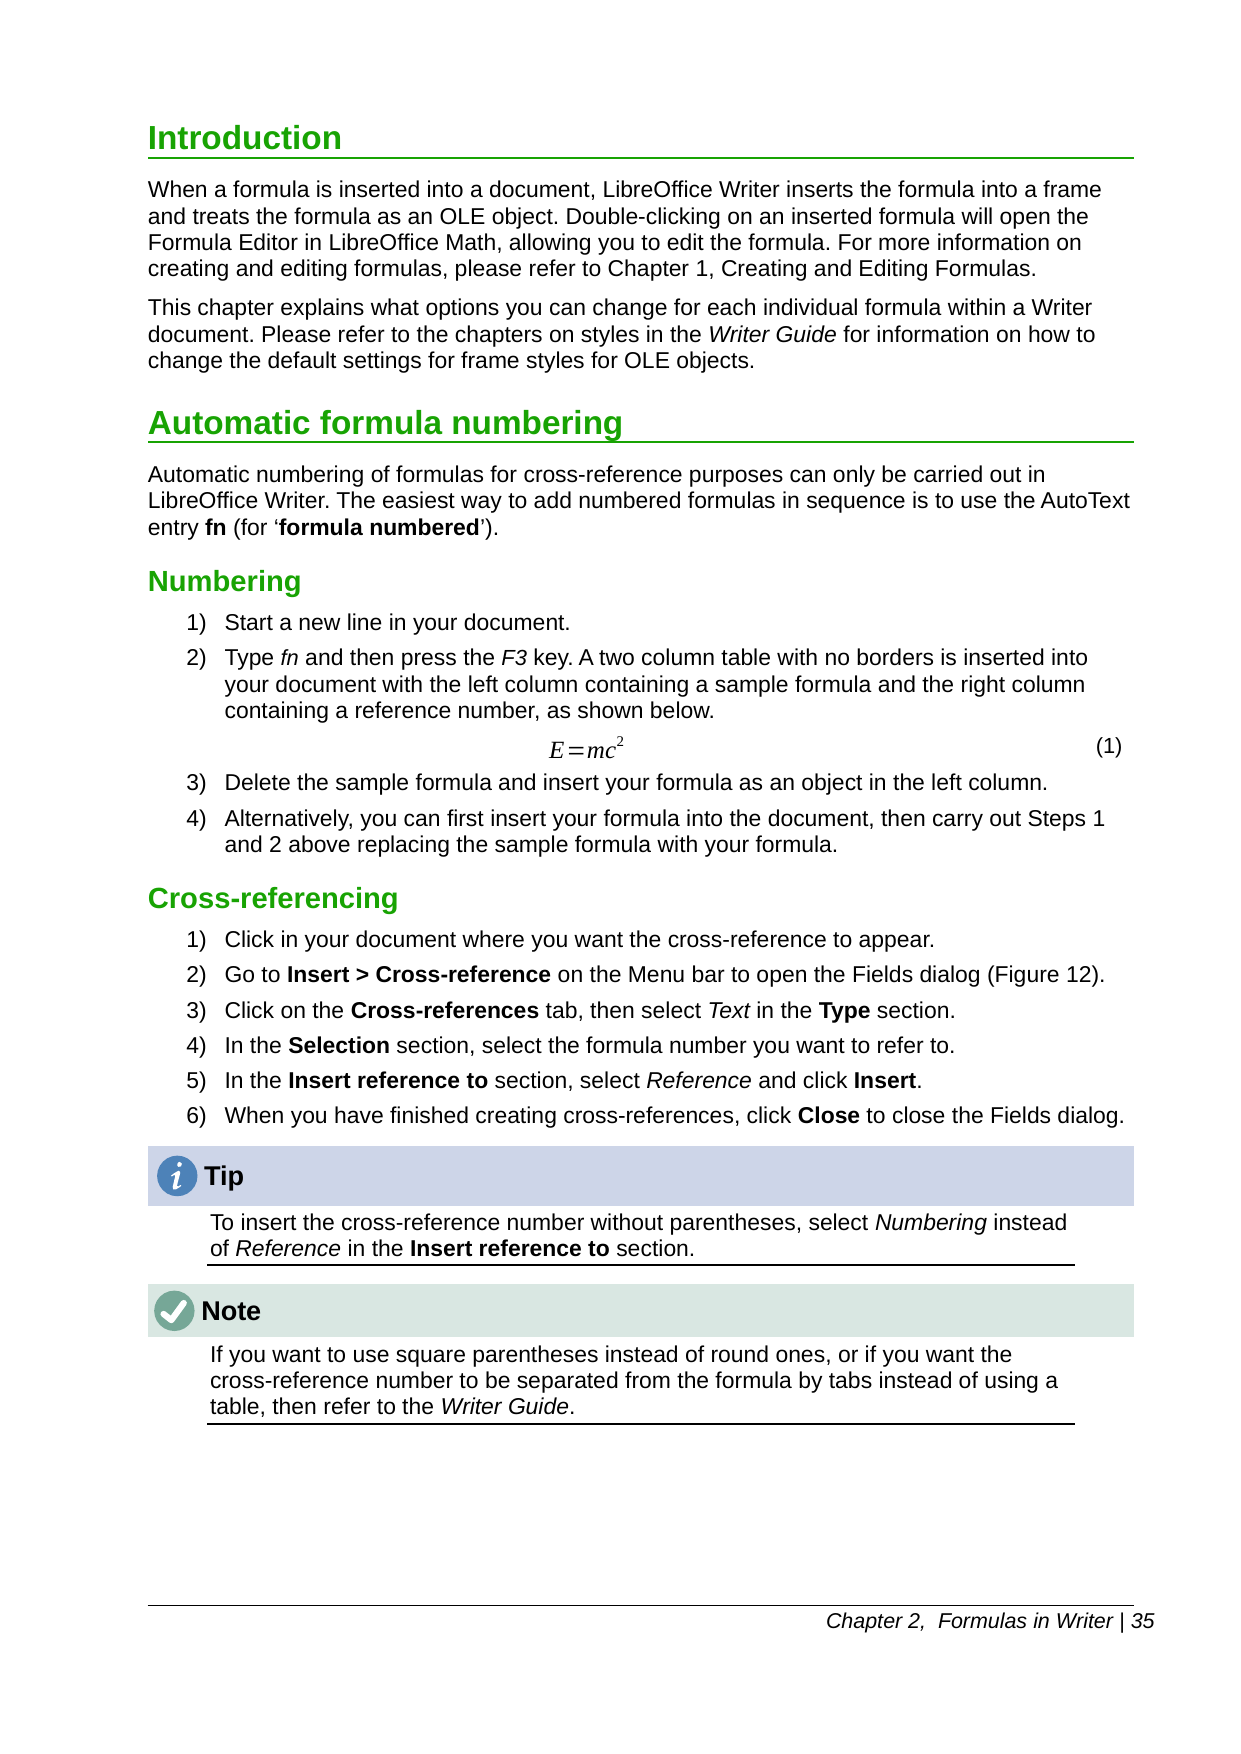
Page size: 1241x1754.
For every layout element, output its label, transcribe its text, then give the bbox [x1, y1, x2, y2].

text If you want to use square parentheses instead of round ones, or if you want the cross-reference number to be separated from the formula by tabs instead of using a table, then refer to the Writer Guide. [207, 1337, 1075, 1423]
list Click in your document where you want the cross-reference to appear. [207, 926, 1134, 952]
text This chapter explains what options you can change for each individual formula within a Writer document. Please refer to the chapters on styles in the Writer Guide for information on how to change the default settings for frame styles for OLE objects. [148, 294, 1134, 373]
subtitle Numbering [148, 564, 1134, 597]
list Click on the Cross-references tab, then select Text in the Type section. [207, 997, 1134, 1023]
list Go to Insert > Cross-reference on the Menu bar to open the Fields dialog (Figure 12). [207, 961, 1134, 988]
text To insert the cross-reference number without parentheses, select Numbering instead of Reference in the Insert reference to section. [207, 1206, 1075, 1264]
subtitle Cross-referencing [148, 881, 1134, 914]
subtitle Automatic formula numbering [148, 403, 1134, 441]
list Start a new line in your document. [207, 609, 1134, 635]
table_header (1) [1024, 732, 1134, 763]
list Type fn and then press the F3 key. A two column table with no borders is inserted into your document with the left column containing a sample formula and the right column containing a reference number, as shown below. [207, 644, 1134, 723]
list Alternatively, you can first insert your formula into the document, then carry out Steps 1 and 2 above replacing the sample formula with your formula. [207, 804, 1134, 857]
text When a formula is inserted into a document, LibreOffice Writer inserts the formula into a frame and treats the formula as an OLE object. Double-clicking on an inserted formula will open the Formula Editor in LibreOffice Math, allowing you to edit the formula. For more information on creating and editing formulas, please refer to Chapter 1, Creating and Editing Formulas. [148, 176, 1134, 282]
text Automatic numbering of formulas for cross-reference purposes can only be carried out in LibreOffice Writer. The easiest way to add numbered formulas in sequence is to use the AutoText entry fn (for ‘formula numbered’). [148, 461, 1134, 540]
list In the Selection section, select the formula number you want to refer to. [207, 1032, 1134, 1058]
subtitle Note [148, 1284, 1134, 1337]
list Delete the sample formula and insert your formula as an object in the left column. [207, 769, 1134, 796]
list When you have finished creating cross-references, click Close to close the Fields dialog. [207, 1102, 1134, 1128]
list In the Insert reference to section, select Reference and click Insert. [207, 1067, 1134, 1093]
table_header [148, 732, 1024, 763]
subtitle Tip [148, 1146, 1134, 1206]
subtitle Introduction [148, 118, 1134, 157]
